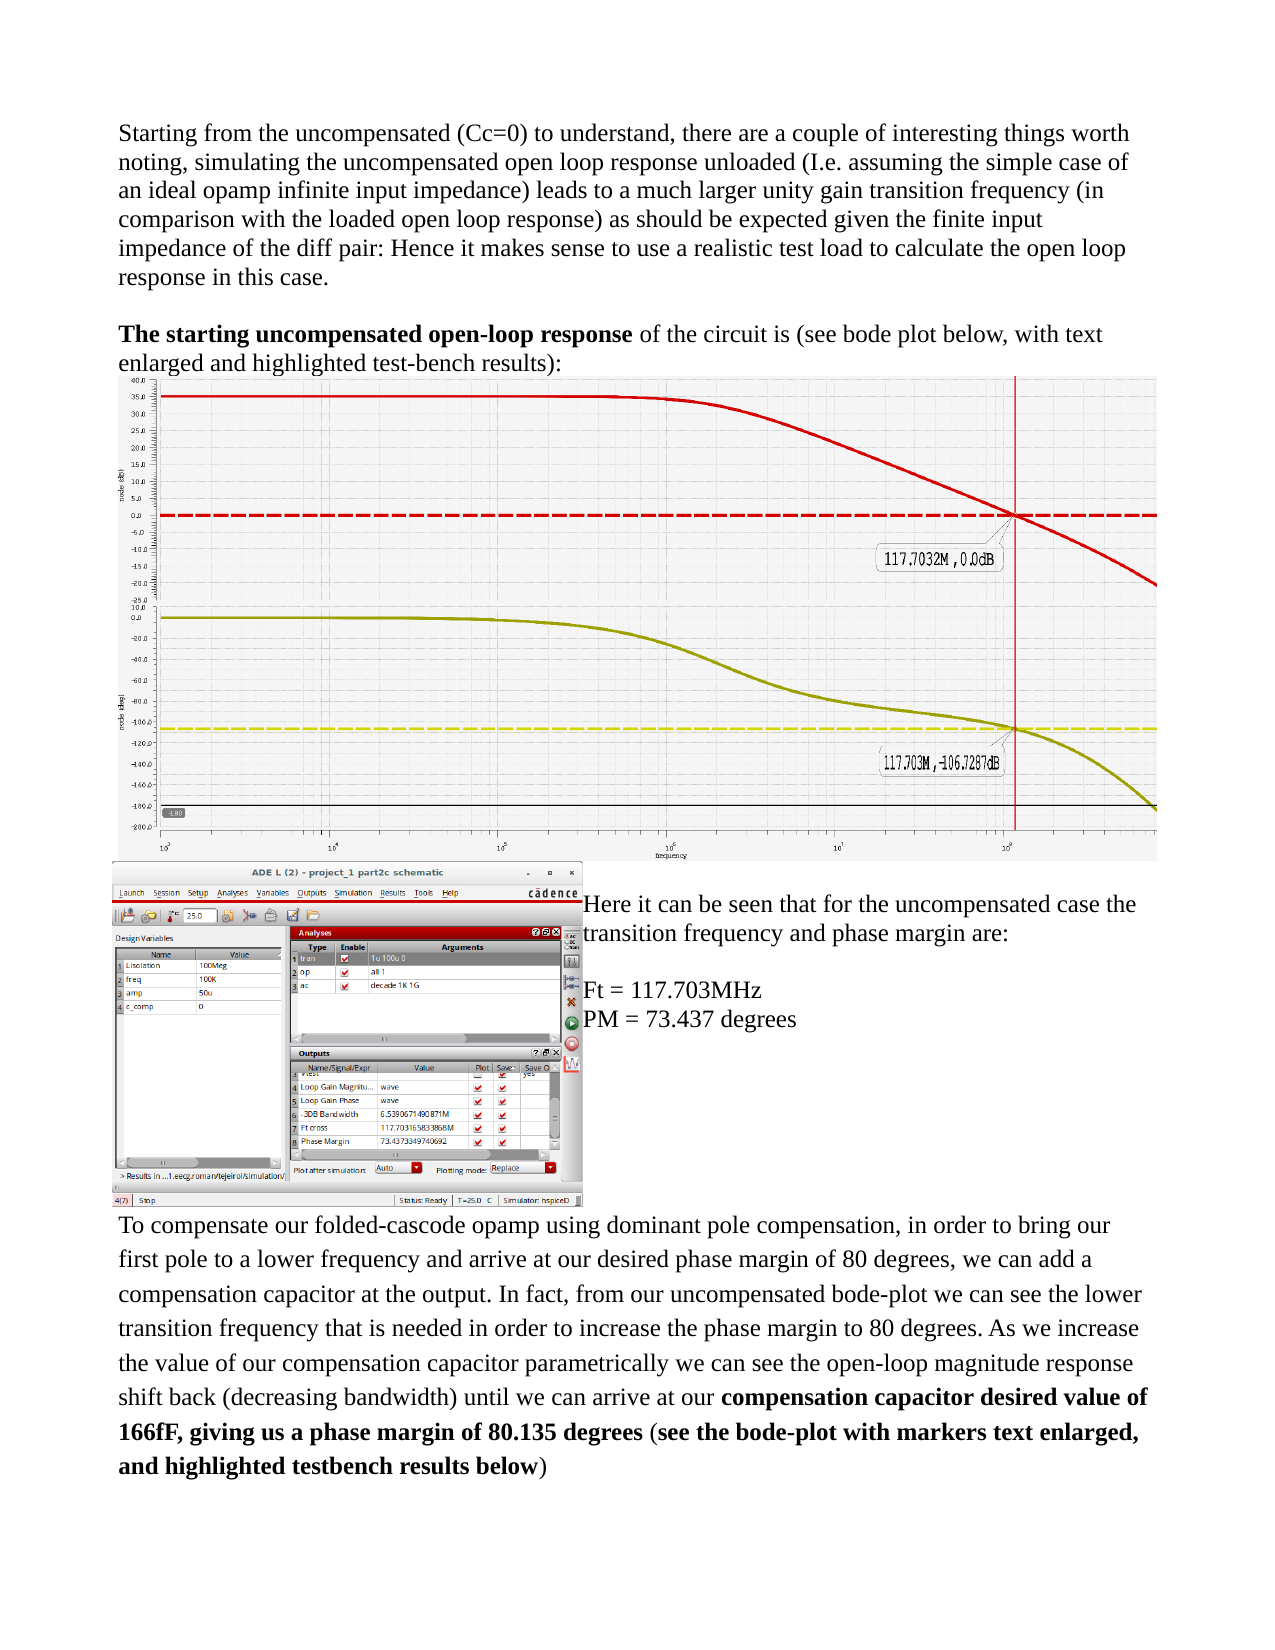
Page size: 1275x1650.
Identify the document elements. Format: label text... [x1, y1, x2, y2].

text Starting from the uncompensated (Cc=0) to understand, there are a couple of interesting things worth noting, simulating the uncompensated open loop response unloaded (I.e. assuming the simple case of an ideal opamp infinite input impedance) leads to a much larger unity gain transition frequency (in comparison with the loaded open loop response) as should be expected given the finite input impedance of the diff pair: Hence it makes sense to use a realistic test load to calculate the open loop response in this case. [118, 118, 1157, 291]
text Ft = 117.703MHz [583, 975, 1157, 1004]
text Here it can be seen that for the uncompensated case the transition frequency and phase margin are: [583, 889, 1157, 947]
text The starting uncompensated open-loop response of the circuit is (see bode plot below, with text enlarged and highlighted test-bench results): [118, 319, 1157, 376]
picture [112, 376, 1157, 1207]
text PM = 73.437 degrees [583, 1004, 1157, 1033]
text To compensate our folded-cascode opamp using dominant pole compensation, in order to bring our first pole to a lower frequency and arrive at our desired phase margin of 80 degrees, we can add a compensation capacitor at the output. In fact, from our uncompensated bode-plot we can see the lower transition frequency that is needed in order to increase the phase margin to 80 degrees. As we increase the value of our compensation capacitor parametrically we can see the open-loop magnitude response shift back (decreasing bandwidth) until we can arrive at our compensation capacitor desired value of 166fF, giving us a phase margin of 80.135 degrees (see the bode-plot with markers text enlarged, and highlighted testbench results below) [118, 1210, 1157, 1480]
